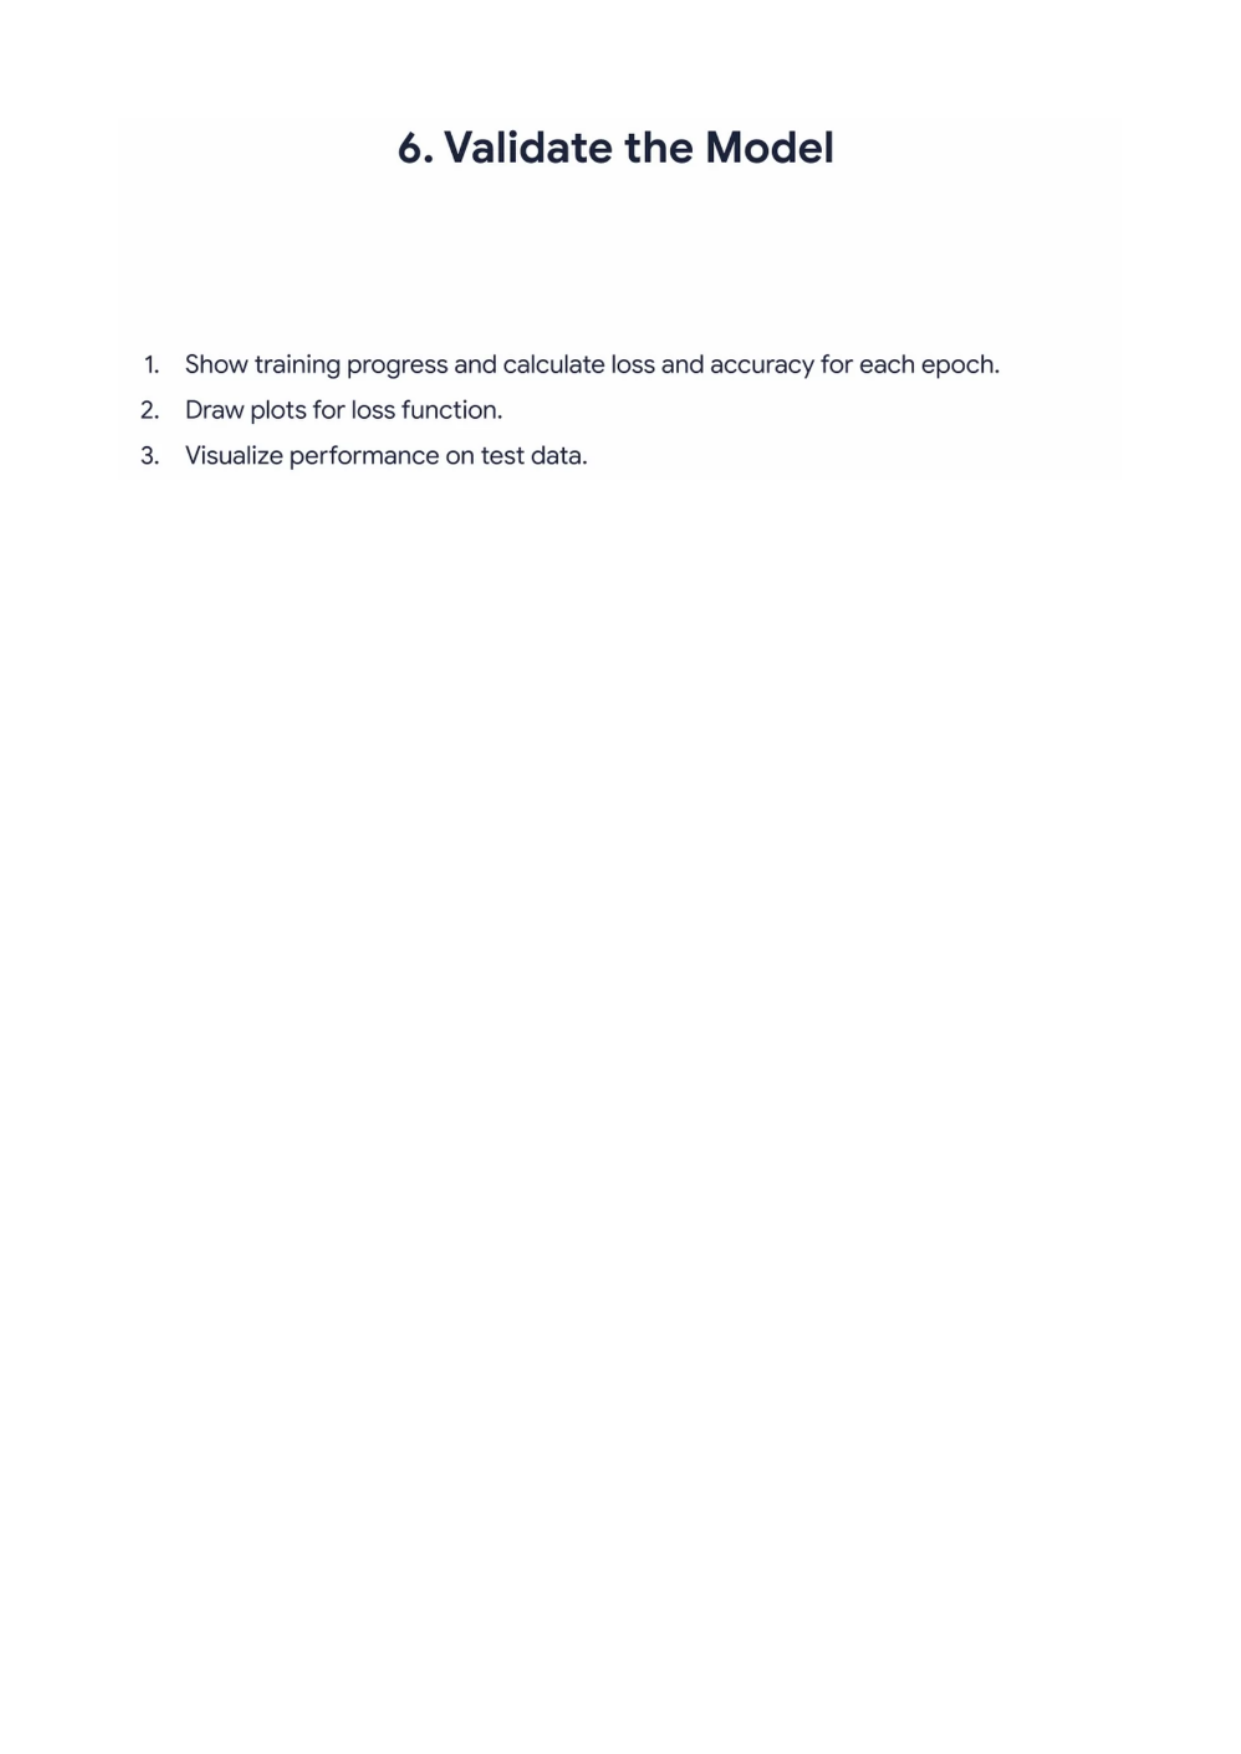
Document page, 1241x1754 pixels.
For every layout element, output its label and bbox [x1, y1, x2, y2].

picture [118, 118, 1123, 480]
